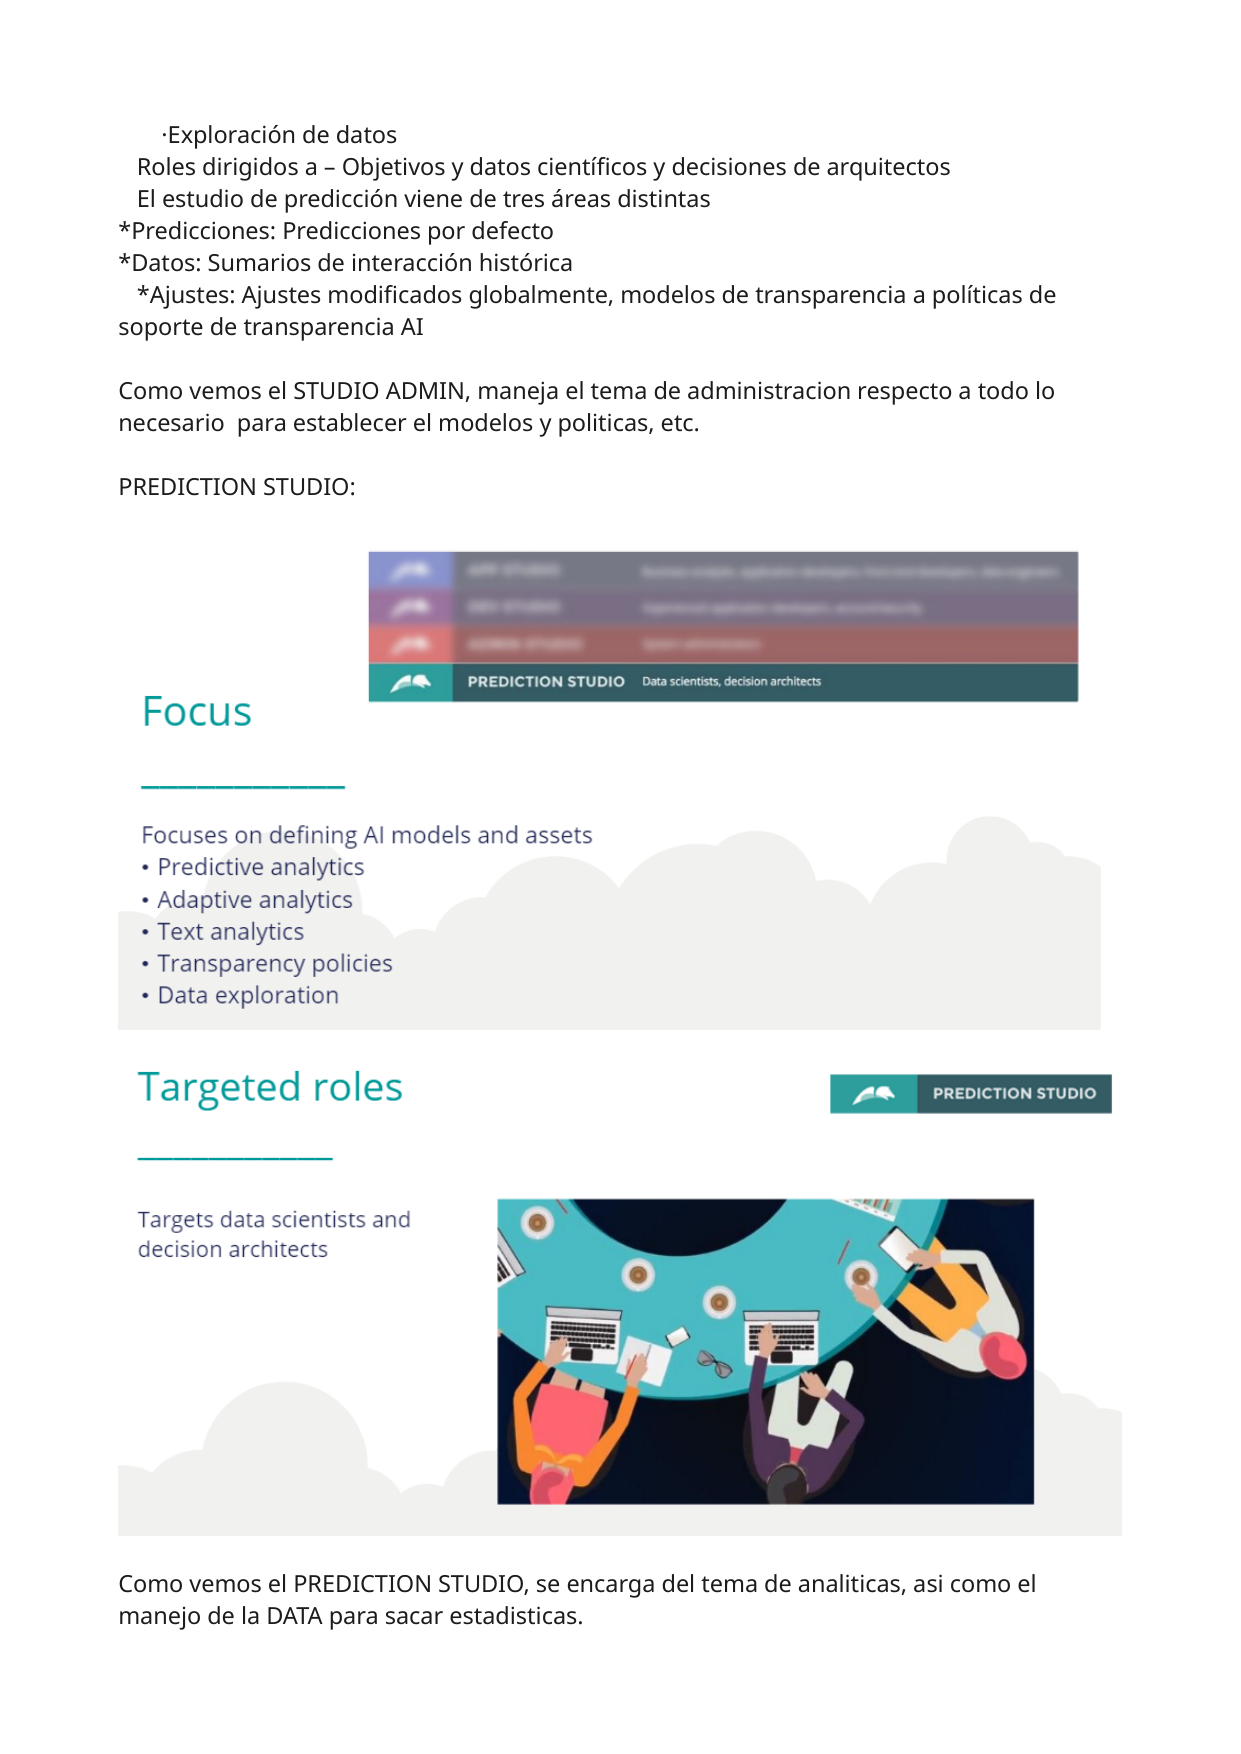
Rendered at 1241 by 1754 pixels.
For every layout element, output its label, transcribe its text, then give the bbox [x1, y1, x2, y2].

text Como vemos el STUDIO ADMIN, maneja el tema de administracion respecto a todo lo necesario para establecer el modelos y politicas, etc. [118, 374, 1122, 438]
text Como vemos el PREDICTION STUDIO, se encarga del tema de analiticas, asi como el manejo de la DATA para sacar estadisticas. [118, 1568, 1122, 1632]
text PREDICTION STUDIO: [118, 470, 1122, 501]
text ·Exploración de datos Roles dirigidos a – Objetivos y datos científicos y decisiones de arquitectos El estudio de predicción viene de tres áreas distintas *Predicciones: Predicciones por defecto *Datos: Sumarios de interacción histórica *Ajustes: Ajustes modificados globalmente, modelos de transparencia a políticas de soporte de transparencia AI [118, 118, 1122, 342]
